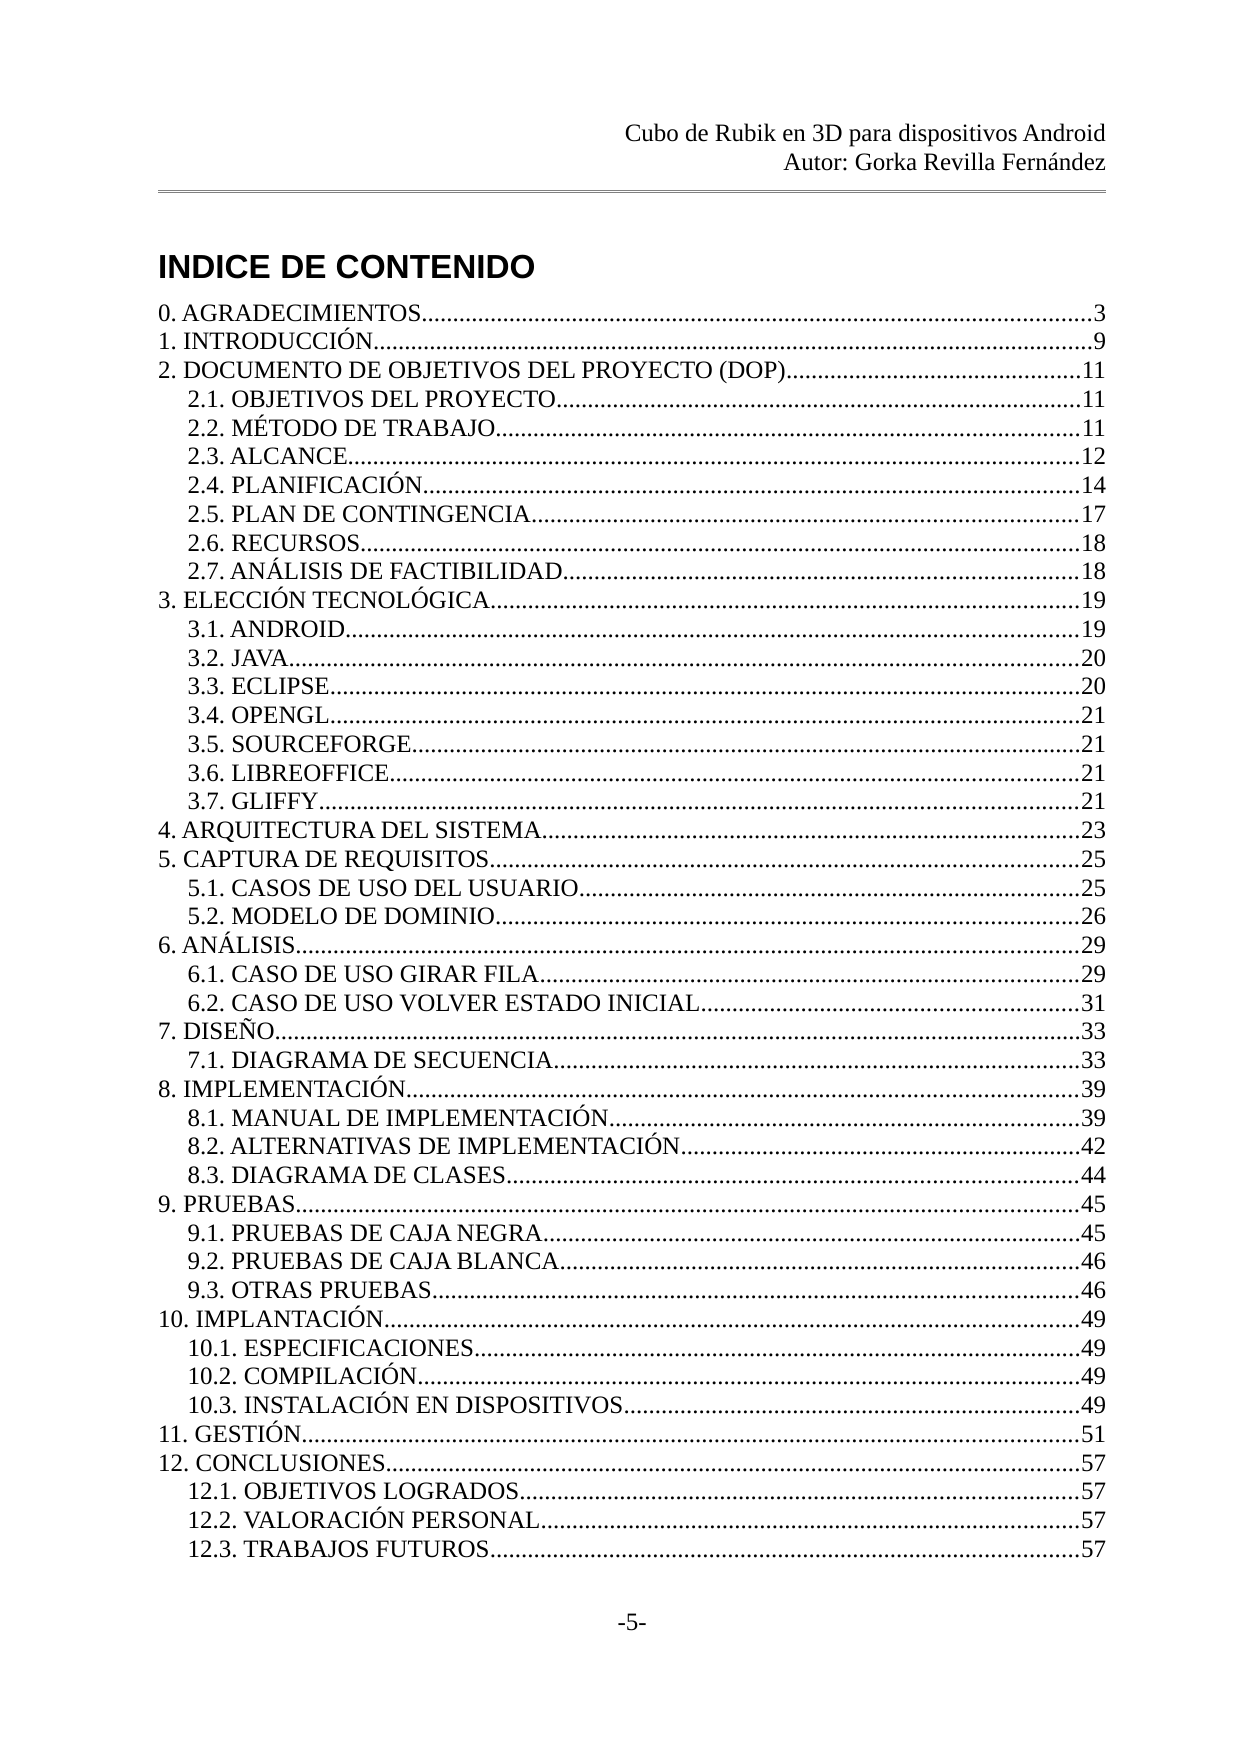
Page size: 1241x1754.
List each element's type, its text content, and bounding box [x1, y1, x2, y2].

text 9.1. PRUEBAS DE CAJA NEGRA 45 [187, 1218, 1106, 1246]
text 6.1. CASO DE USO GIRAR FILA 29 [187, 959, 1106, 988]
text 12.3. TRABAJOS FUTUROS 57 [187, 1534, 1106, 1563]
text 9. PRUEBAS 45 [158, 1189, 1106, 1218]
text 7. DISEÑO 33 [158, 1016, 1106, 1045]
text 2. DOCUMENTO DE OBJETIVOS DEL PROYECTO (DOP) 11 [158, 355, 1106, 384]
text 9.2. PRUEBAS DE CAJA BLANCA 46 [187, 1246, 1106, 1275]
text 3.6. LIBREOFFICE 21 [187, 758, 1106, 786]
text 10.1. ESPECIFICACIONES 49 [187, 1333, 1106, 1361]
text 3.4. OPENGL 21 [187, 700, 1106, 729]
text 3.3. ECLIPSE 20 [187, 671, 1106, 700]
text 5. CAPTURA DE REQUISITOS 25 [158, 844, 1106, 873]
text 2.2. MÉTODO DE TRABAJO 11 [187, 413, 1106, 441]
text 10. IMPLANTACIÓN 49 [158, 1304, 1106, 1333]
text 4. ARQUITECTURA DEL SISTEMA 23 [158, 815, 1106, 844]
text 3.7. GLIFFY 21 [187, 786, 1106, 815]
text 2.4. PLANIFICACIÓN 14 [187, 470, 1106, 499]
text 2.3. ALCANCE 12 [187, 441, 1106, 470]
text 8.3. DIAGRAMA DE CLASES 44 [187, 1160, 1106, 1189]
text 12.2. VALORACIÓN PERSONAL 57 [187, 1505, 1106, 1534]
text 10.2. COMPILACIÓN 49 [187, 1361, 1106, 1390]
text 3.1. ANDROID 19 [187, 614, 1106, 643]
text 2.7. ANÁLISIS DE FACTIBILIDAD 18 [187, 556, 1106, 585]
subtitle INDICE DE CONTENIDO [158, 247, 1106, 285]
text 1. INTRODUCCIÓN 9 [158, 326, 1106, 355]
text 6.2. CASO DE USO VOLVER ESTADO INICIAL 31 [187, 988, 1106, 1016]
text 8.2. ALTERNATIVAS DE IMPLEMENTACIÓN 42 [187, 1131, 1106, 1160]
text 2.6. RECURSOS 18 [187, 528, 1106, 556]
text 2.1. OBJETIVOS DEL PROYECTO 11 [187, 384, 1106, 413]
text 3. ELECCIÓN TECNOLÓGICA 19 [158, 585, 1106, 614]
text 10.3. INSTALACIÓN EN DISPOSITIVOS 49 [187, 1390, 1106, 1419]
text 3.2. JAVA 20 [187, 643, 1106, 671]
text 3.5. SOURCEFORGE 21 [187, 729, 1106, 758]
text 6. ANÁLISIS 29 [158, 930, 1106, 959]
text 8. IMPLEMENTACIÓN 39 [158, 1074, 1106, 1103]
text 2.5. PLAN DE CONTINGENCIA 17 [187, 499, 1106, 528]
text 9.3. OTRAS PRUEBAS 46 [187, 1275, 1106, 1304]
text 5.2. MODELO DE DOMINIO 26 [187, 901, 1106, 930]
text 5.1. CASOS DE USO DEL USUARIO 25 [187, 873, 1106, 901]
text 12.1. OBJETIVOS LOGRADOS 57 [187, 1476, 1106, 1505]
text 7.1. DIAGRAMA DE SECUENCIA 33 [187, 1045, 1106, 1074]
text 8.1. MANUAL DE IMPLEMENTACIÓN 39 [187, 1103, 1106, 1131]
text 11. GESTIÓN 51 [158, 1419, 1106, 1448]
text 0. AGRADECIMIENTOS 3 [158, 298, 1106, 326]
text 12. CONCLUSIONES 57 [158, 1448, 1106, 1476]
